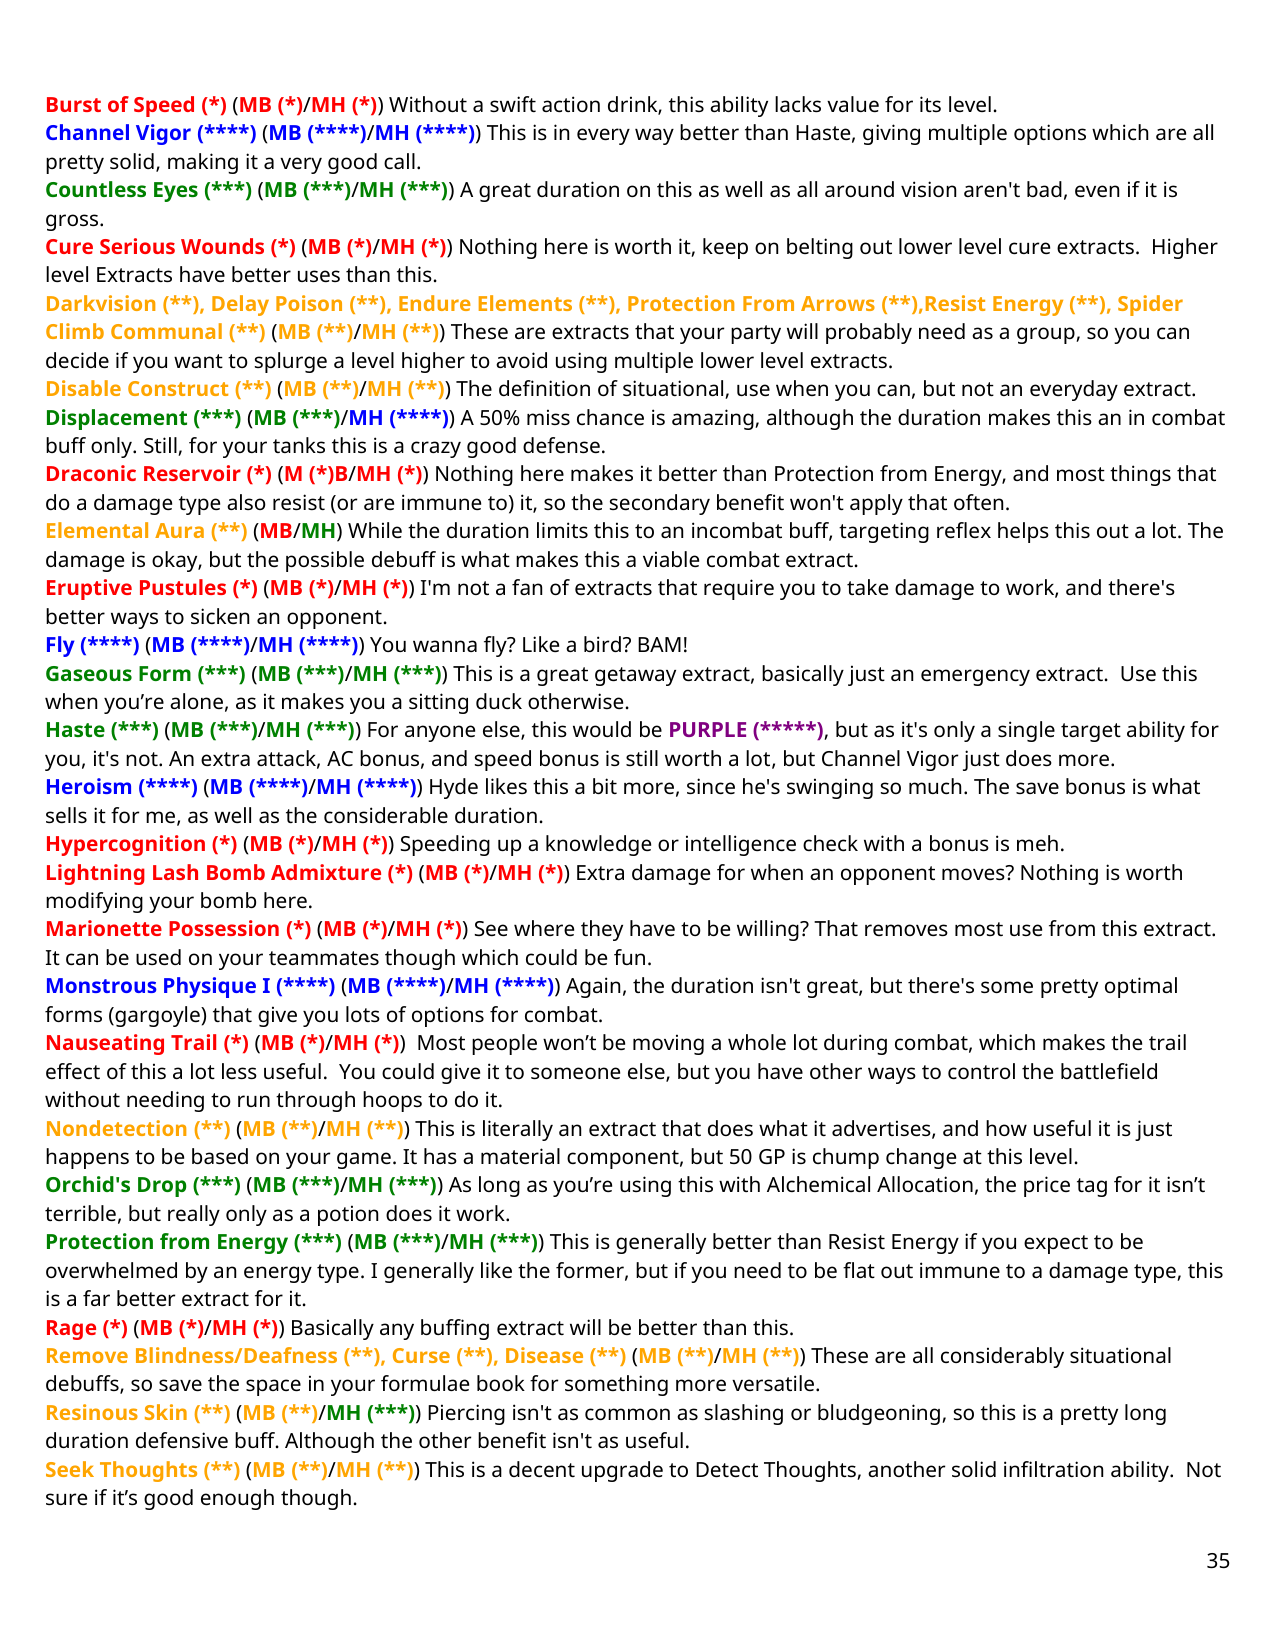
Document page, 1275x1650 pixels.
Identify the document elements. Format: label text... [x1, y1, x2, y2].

text Elemental Aura (**) (MB/MH) While the duration limits this to an incombat buff, targeting reflex helps this out a lot. The damage is okay, but the possible debuff is what makes this a viable combat extract. [45, 516, 1230, 573]
text Hypercognition (*) (MB (*)/MH (*)) Speeding up a knowledge or intelligence check with a bonus is meh. [45, 829, 1230, 858]
text Fly (****) (MB (****)/MH (****)) You wanna fly? Like a bird? BAM! [45, 630, 1230, 659]
text Remove Blindness/Deafness (**), Curse (**), Disease (**) (MB (**)/MH (**)) These are all considerably situational debuffs, so save the space in your formulae book for something more versatile. [45, 1341, 1230, 1398]
text Nauseating Trail (*) (MB (*)/MH (*)) Most people won’t be moving a whole lot during combat, which makes the trail effect of this a lot less useful. You could give it to someone else, but you have other ways to control the battlefield without needing to run through hoops to do it. [45, 1028, 1230, 1114]
text Draconic Reservoir (*) (M (*)B/MH (*)) Nothing here makes it better than Protection from Energy, and most things that do a damage type also resist (or are immune to) it, so the secondary benefit won't apply that often. [45, 459, 1230, 516]
text Lightning Lash Bomb Admixture (*) (MB (*)/MH (*)) Extra damage for when an opponent moves? Nothing is worth modifying your bomb here. [45, 858, 1230, 914]
text Cure Serious Wounds (*) (MB (*)/MH (*)) Nothing here is worth it, keep on belting out lower level cure extracts. Higher level Extracts have better uses than this. [45, 232, 1230, 289]
text Monstrous Physique I (****) (MB (****)/MH (****)) Again, the duration isn't great, but there's some pretty optimal forms (gargoyle) that give you lots of options for combat. [45, 971, 1230, 1028]
text Rage (*) (MB (*)/MH (*)) Basically any buffing extract will be better than this. [45, 1313, 1230, 1341]
text Seek Thoughts (**) (MB (**)/MH (**)) This is a decent upgrade to Detect Thoughts, another solid infiltration ability. Not sure if it’s good enough though. [45, 1455, 1230, 1512]
text Countless Eyes (***) (MB (***)/MH (***)) A great duration on this as well as all around vision aren't bad, even if it is gross. [45, 175, 1230, 232]
text Darkvision (**), Delay Poison (**), Endure Elements (**), Protection From Arrows (**),Resist Energy (**), Spider Climb Communal (**) (MB (**)/MH (**)) These are extracts that your party will probably need as a group, so you can decide if you want to splurge a level higher to avoid using multiple lower level extracts. [45, 289, 1230, 374]
text Displacement (***) (MB (***)/MH (****)) A 50% miss chance is amazing, although the duration makes this an in combat buff only. Still, for your tanks this is a crazy good defense. [45, 403, 1230, 459]
text Marionette Possession (*) (MB (*)/MH (*)) See where they have to be willing? That removes most use from this extract. It can be used on your teammates though which could be fun. [45, 914, 1230, 971]
text Gaseous Form (***) (MB (***)/MH (***)) This is a great getaway extract, basically just an emergency extract. Use this when you’re alone, as it makes you a sitting duck otherwise. [45, 659, 1230, 716]
text Disable Construct (**) (MB (**)/MH (**)) The definition of situational, use when you can, but not an everyday extract. [45, 374, 1230, 403]
text Burst of Speed (*) (MB (*)/MH (*)) Without a swift action drink, this ability lacks value for its level. [45, 90, 1230, 118]
text Eruptive Pustules (*) (MB (*)/MH (*)) I'm not a fan of extracts that require you to take damage to work, and there's better ways to sicken an opponent. [45, 573, 1230, 630]
text Nondetection (**) (MB (**)/MH (**)) This is literally an extract that does what it advertises, and how useful it is just happens to be based on your game. It has a material component, but 50 GP is chump change at this level. [45, 1114, 1230, 1171]
text Protection from Energy (***) (MB (***)/MH (***)) This is generally better than Resist Energy if you expect to be overwhelmed by an energy type. I generally like the former, but if you need to be flat out immune to a damage type, this is a far better extract for it. [45, 1227, 1230, 1313]
text Heroism (****) (MB (****)/MH (****)) Hyde likes this a bit more, since he's swinging so much. The save bonus is what sells it for me, as well as the considerable duration. [45, 772, 1230, 829]
text Haste (***) (MB (***)/MH (***)) For anyone else, this would be PURPLE (*****), but as it's only a single target ability for you, it's not. An extra attack, AC bonus, and speed bonus is still worth a lot, but Channel Vigor just does more. [45, 716, 1230, 772]
text Channel Vigor (****) (MB (****)/MH (****)) This is in every way better than Haste, giving multiple options which are all pretty solid, making it a very good call. [45, 118, 1230, 175]
text Orchid's Drop (***) (MB (***)/MH (***)) As long as you’re using this with Alchemical Allocation, the price tag for it isn’t terrible, but really only as a potion does it work. [45, 1171, 1230, 1227]
text Resinous Skin (**) (MB (**)/MH (***)) Piercing isn't as common as slashing or bludgeoning, so this is a pretty long duration defensive buff. Although the other benefit isn't as useful. [45, 1398, 1230, 1455]
